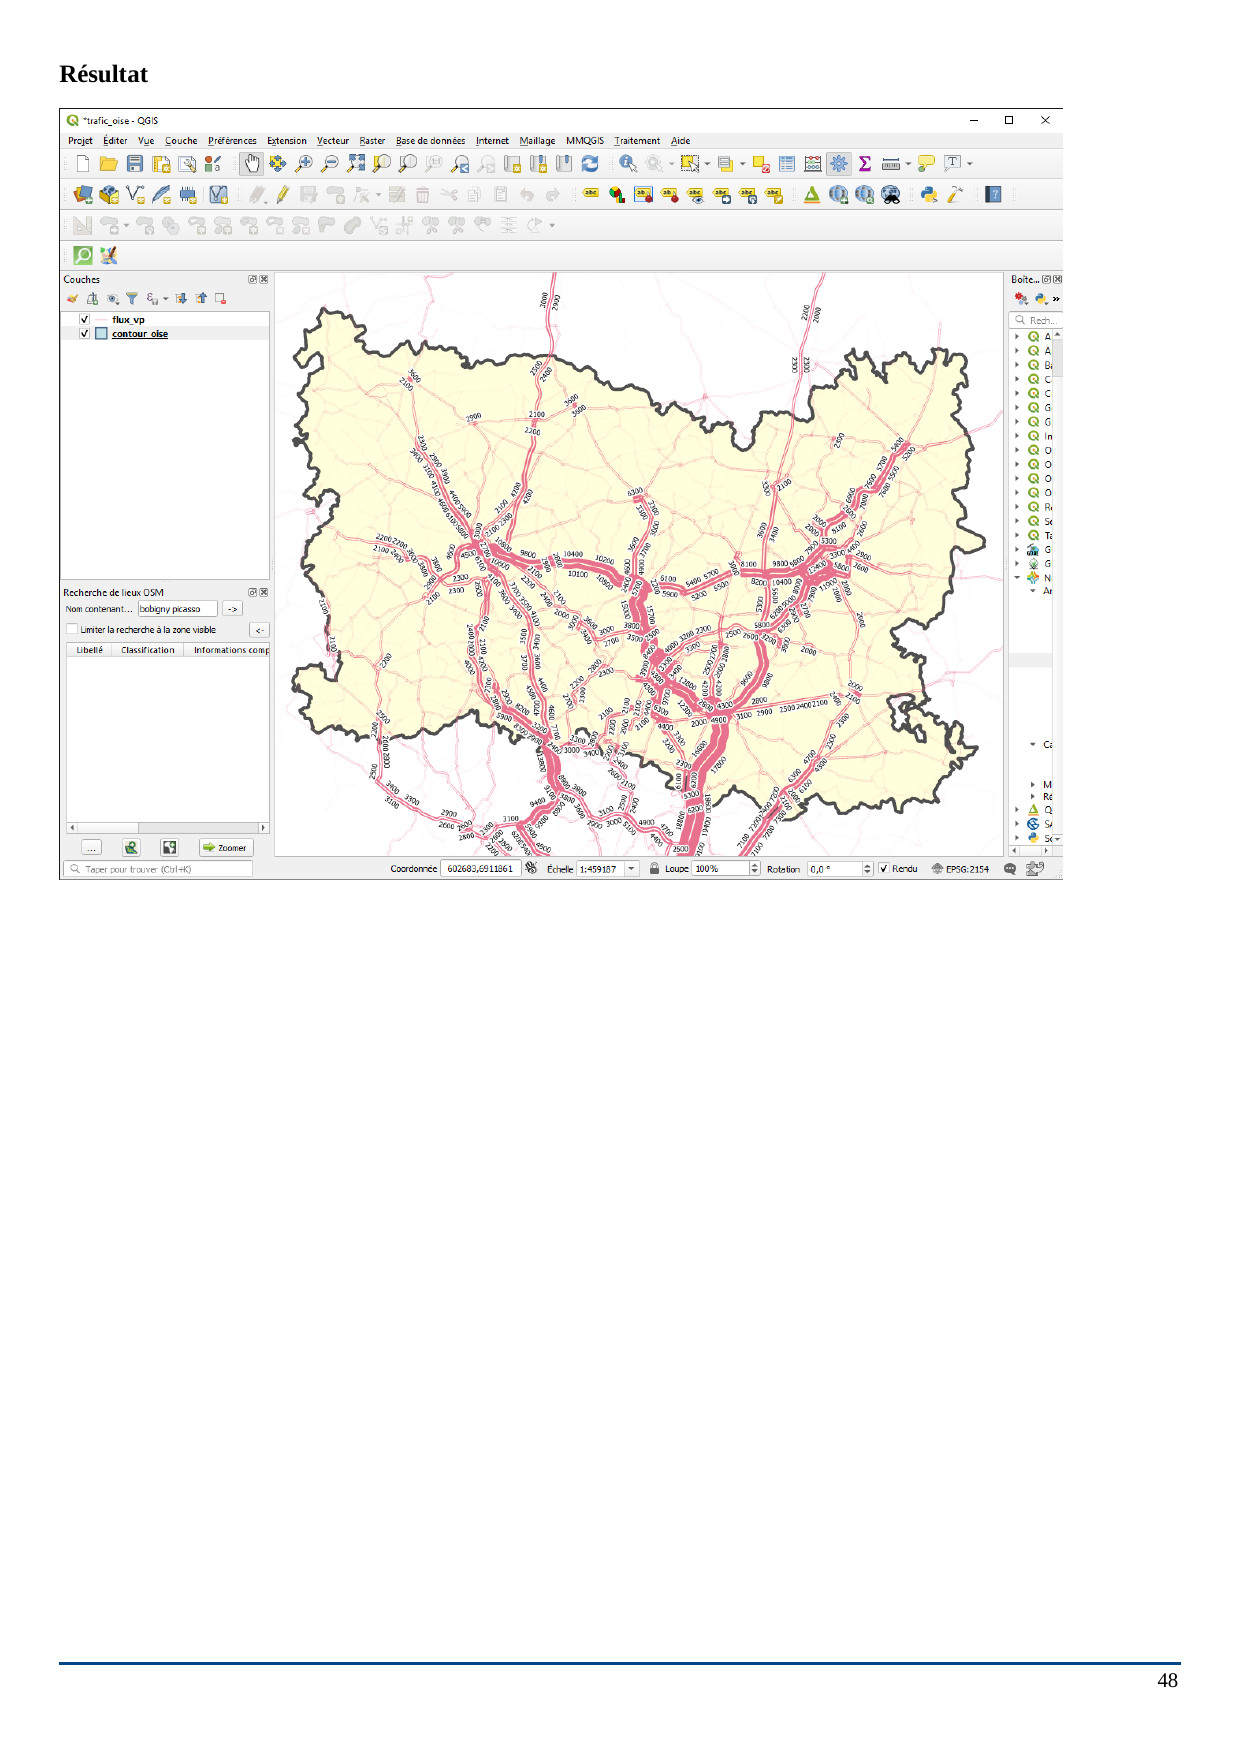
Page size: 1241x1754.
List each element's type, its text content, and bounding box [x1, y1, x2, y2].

picture [59, 108, 1063, 880]
text Résultat [59, 59, 1181, 88]
